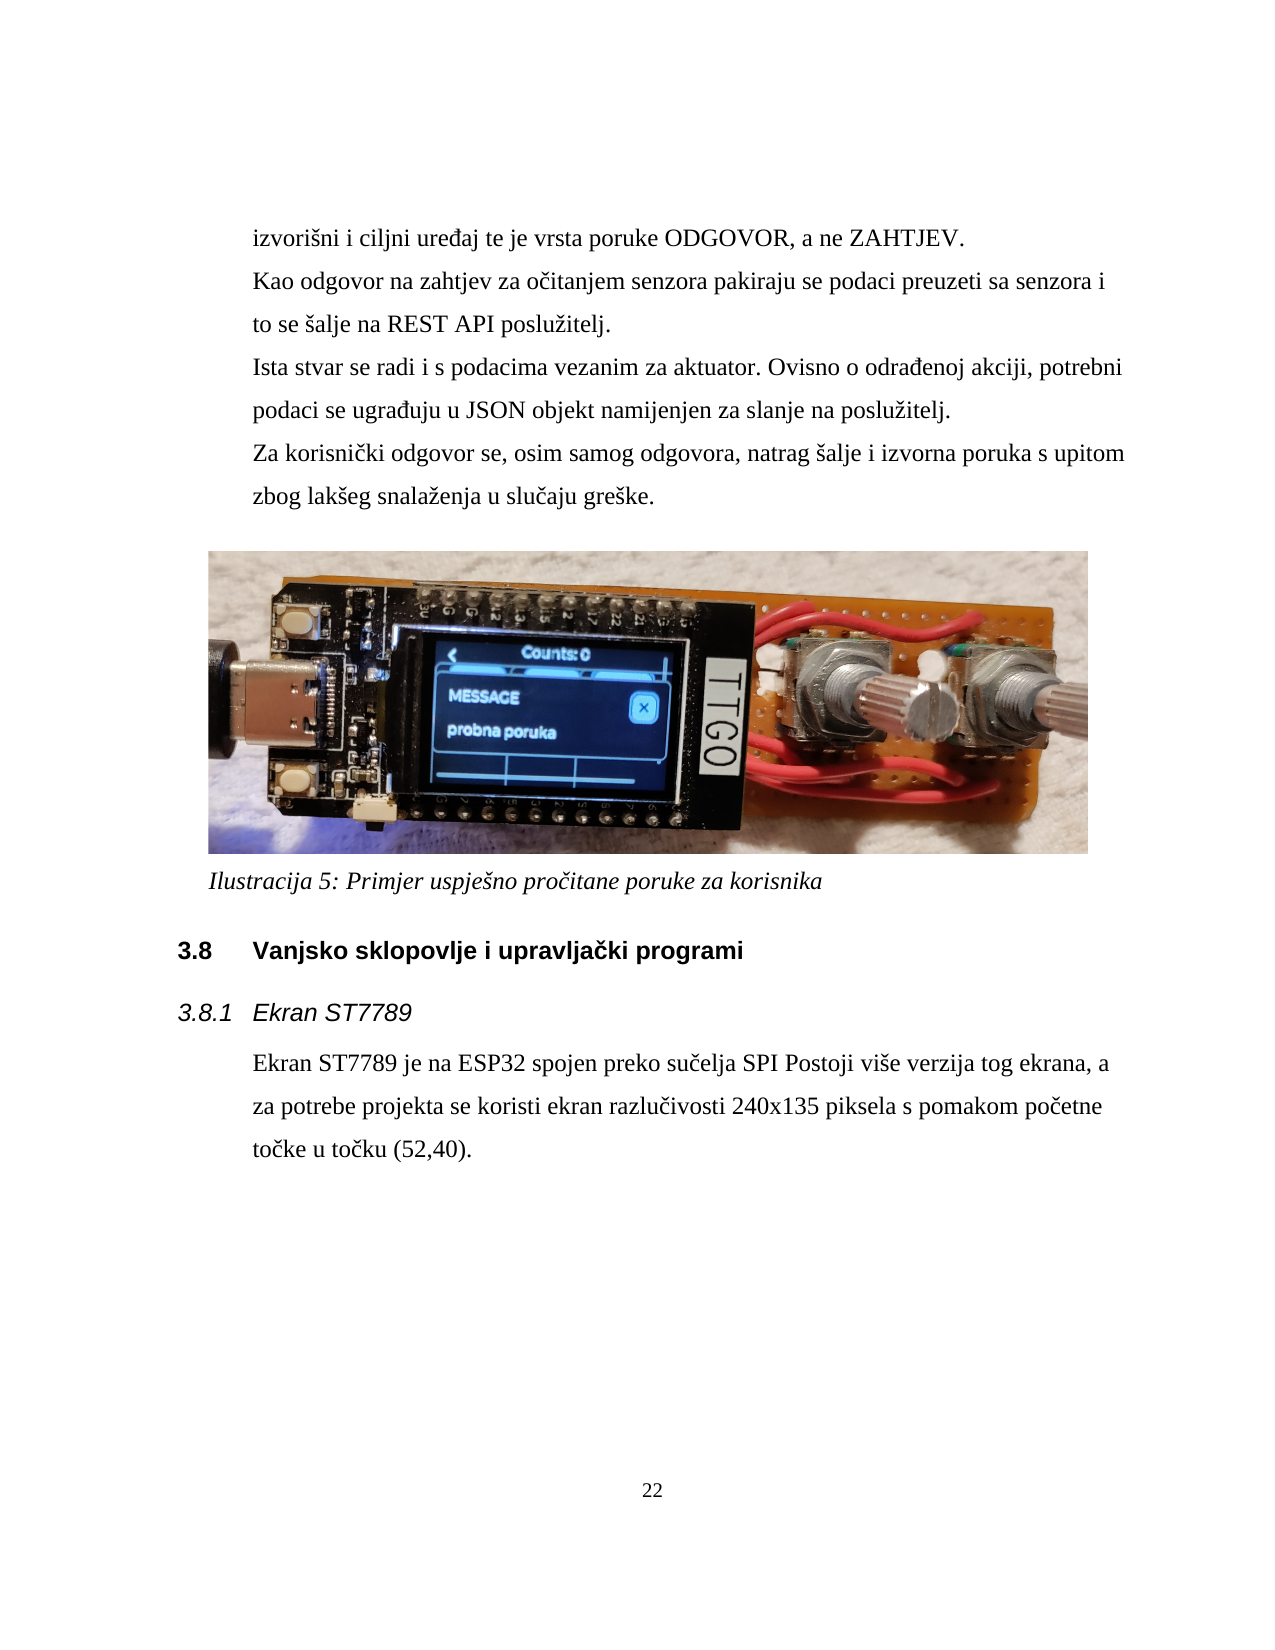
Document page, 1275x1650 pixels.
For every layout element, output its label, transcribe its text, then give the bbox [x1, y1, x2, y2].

list Ista stvar se radi i s podacima vezanim za aktuator. Ovisno o odrađenoj akciji, potrebni podaci se ugrađuju u JSON objekt namijenjen za slanje na poslužitelj. [215, 352, 1127, 424]
subtitle Vanjsko sklopovlje i upravljački programi [177, 537, 1127, 965]
list Kao odgovor na zahtjev za očitanjem senzora pakiraju se podaci preuzeti sa senzora i to se šalje na REST API poslužitelj. [215, 266, 1127, 338]
subtitle Ekran ST7789 [177, 998, 1127, 1027]
text Ilustracija 5: Primjer uspješno pročitane poruke za korisnika [208, 551, 1088, 895]
list izvorišni i ciljni uređaj te je vrsta poruke ODGOVOR, a ne ZAHTJEV. [215, 223, 1127, 251]
text Ekran ST7789 je na ESP32 spojen preko sučelja SPI Postoji više verzija tog ekrana, a za potrebe projekta se koristi ekran razlučivosti 240x135 piksela s pomakom početne točke u točku (52,40). [252, 1048, 1127, 1163]
list Za korisnički odgovor se, osim samog odgovora, natrag šalje i izvorna poruka s upitom zbog lakšeg snalaženja u slučaju greške. [215, 438, 1127, 510]
